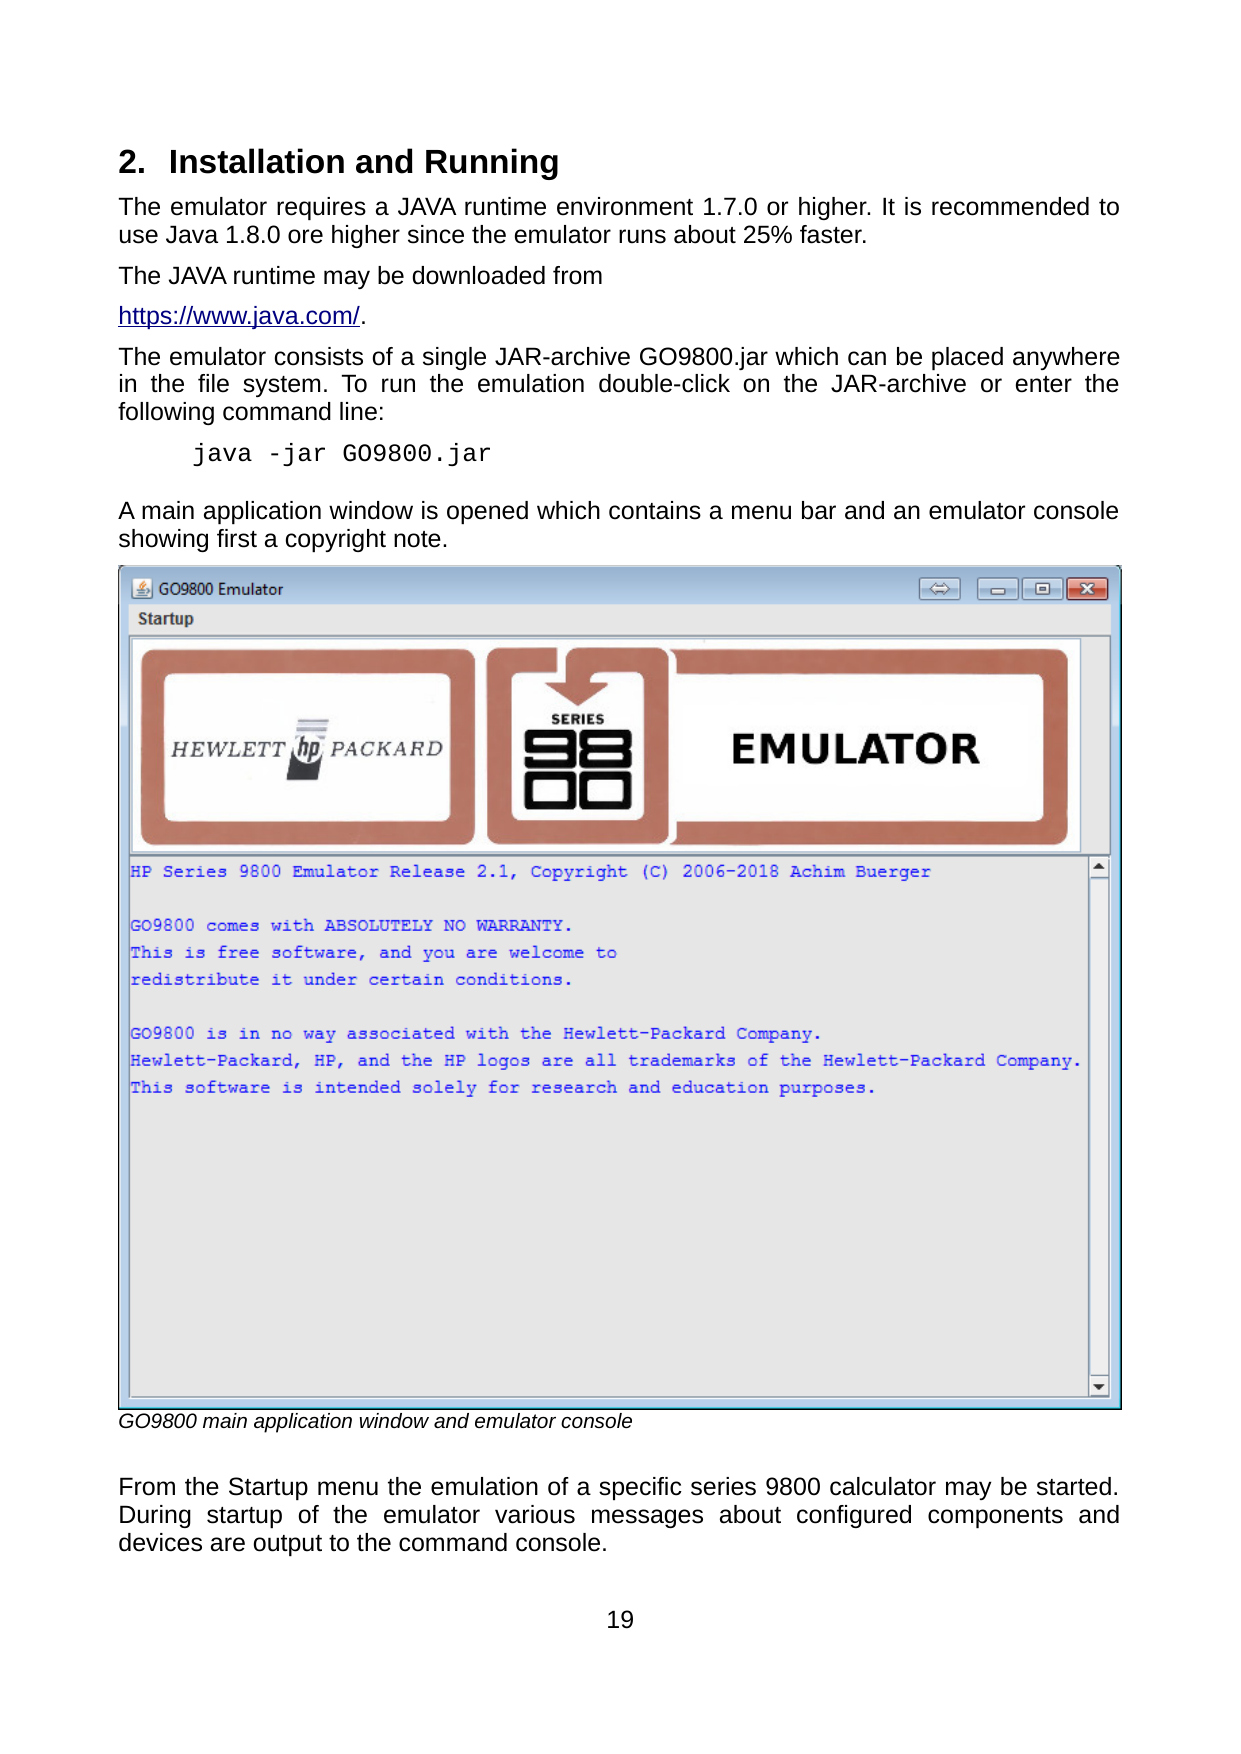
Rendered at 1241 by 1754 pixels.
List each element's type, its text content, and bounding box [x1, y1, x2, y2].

text java -jar GO9800.jar [118, 438, 1122, 469]
text GO9800 main application window and emulator console [118, 1410, 1122, 1433]
text https://www.java.com/. [118, 302, 1122, 330]
text A main application window is opened which contains a menu bar and an emulator console showing first a copyright note. [118, 497, 1122, 552]
text The emulator requires a JAVA runtime environment 1.7.0 or higher. It is recommended to use Java 1.8.0 ore higher since the emulator runs about 25% faster. [118, 193, 1122, 249]
subtitle Installation and Running [118, 143, 1122, 181]
text The emulator consists of a single JAR-archive GO9800.jar which can be placed anywhere in the file system. To run the emulation double-click on the JAR-archive or enter the following command line: [118, 342, 1122, 426]
text The JAVA runtime may be downloaded from [118, 261, 1122, 289]
text From the Startup menu the emulation of a specific series 9800 calculator may be started. During startup of the emulator various messages about configured components and devices are output to the command console. [118, 1473, 1122, 1557]
picture [118, 565, 1122, 1410]
